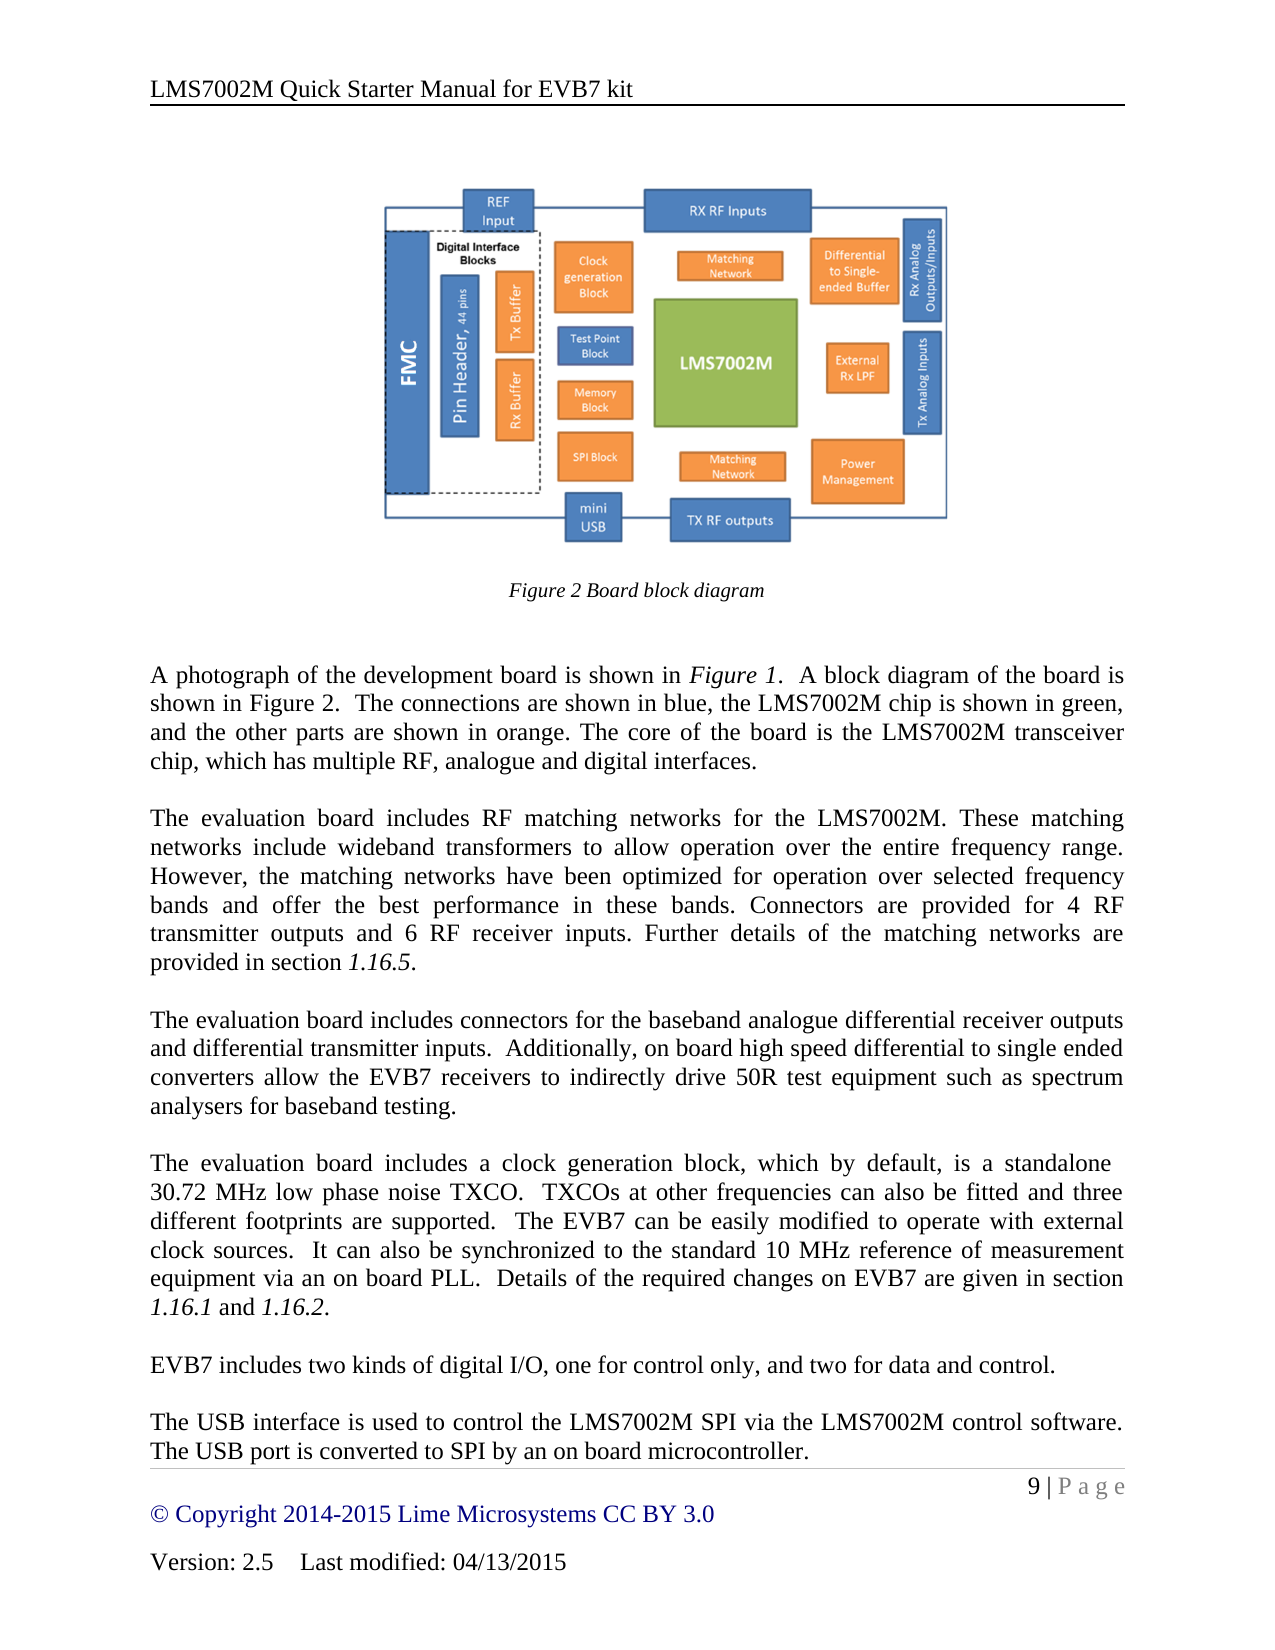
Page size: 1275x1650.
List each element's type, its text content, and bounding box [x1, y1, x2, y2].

text Figure 2 Board block diagram [150, 578, 1125, 602]
text A photograph of the development board is shown in Figure 1. A block diagram of the board is shown in Figure 2. The connections are shown in blue, the LMS7002M chip is shown in green, and the other parts are shown in orange. The core of the board is the LMS7002M transceiver chip, which has multiple RF, analogue and digital interfaces. [150, 660, 1125, 775]
text The evaluation board includes connectors for the baseband analogue differential receiver outputs and differential transmitter inputs. Additionally, on board high speed differential to single ended converters allow the EVB7 receivers to indirectly drive 50R test equipment such as spectrum analysers for baseband testing. [150, 1005, 1125, 1120]
text The evaluation board includes a clock generation block, which by default, is a standalone 30.72 MHz low phase noise TXCO. TXCOs at other frequencies can also be fitted and three different footprints are supported. The EVB7 can be easily modified to operate with external clock sources. It can also be synchronized to the standard 10 MHz reference of measurement equipment via an on board PLL. Details of the required changes on EVB7 are given in section 1.16.1 and 1.16.2. [150, 1148, 1125, 1321]
picture [365, 187, 948, 545]
text The USB interface is used to control the LMS7002M SPI via the LMS7002M control software. The USB port is converted to SPI by an on board microcontroller. [150, 1407, 1125, 1465]
text EVB7 includes two kinds of digital I/O, one for control only, and two for data and control. [150, 1350, 1125, 1378]
text The evaluation board includes RF matching networks for the LMS7002M. These matching networks include wideband transformers to allow operation over the entire frequency range. However, the matching networks have been optimized for operation over selected frequency bands and offer the best performance in these bands. Connectors are provided for 4 RF transmitter outputs and 6 RF receiver inputs. Further details of the matching networks are provided in section 1.16.5. [150, 803, 1125, 976]
